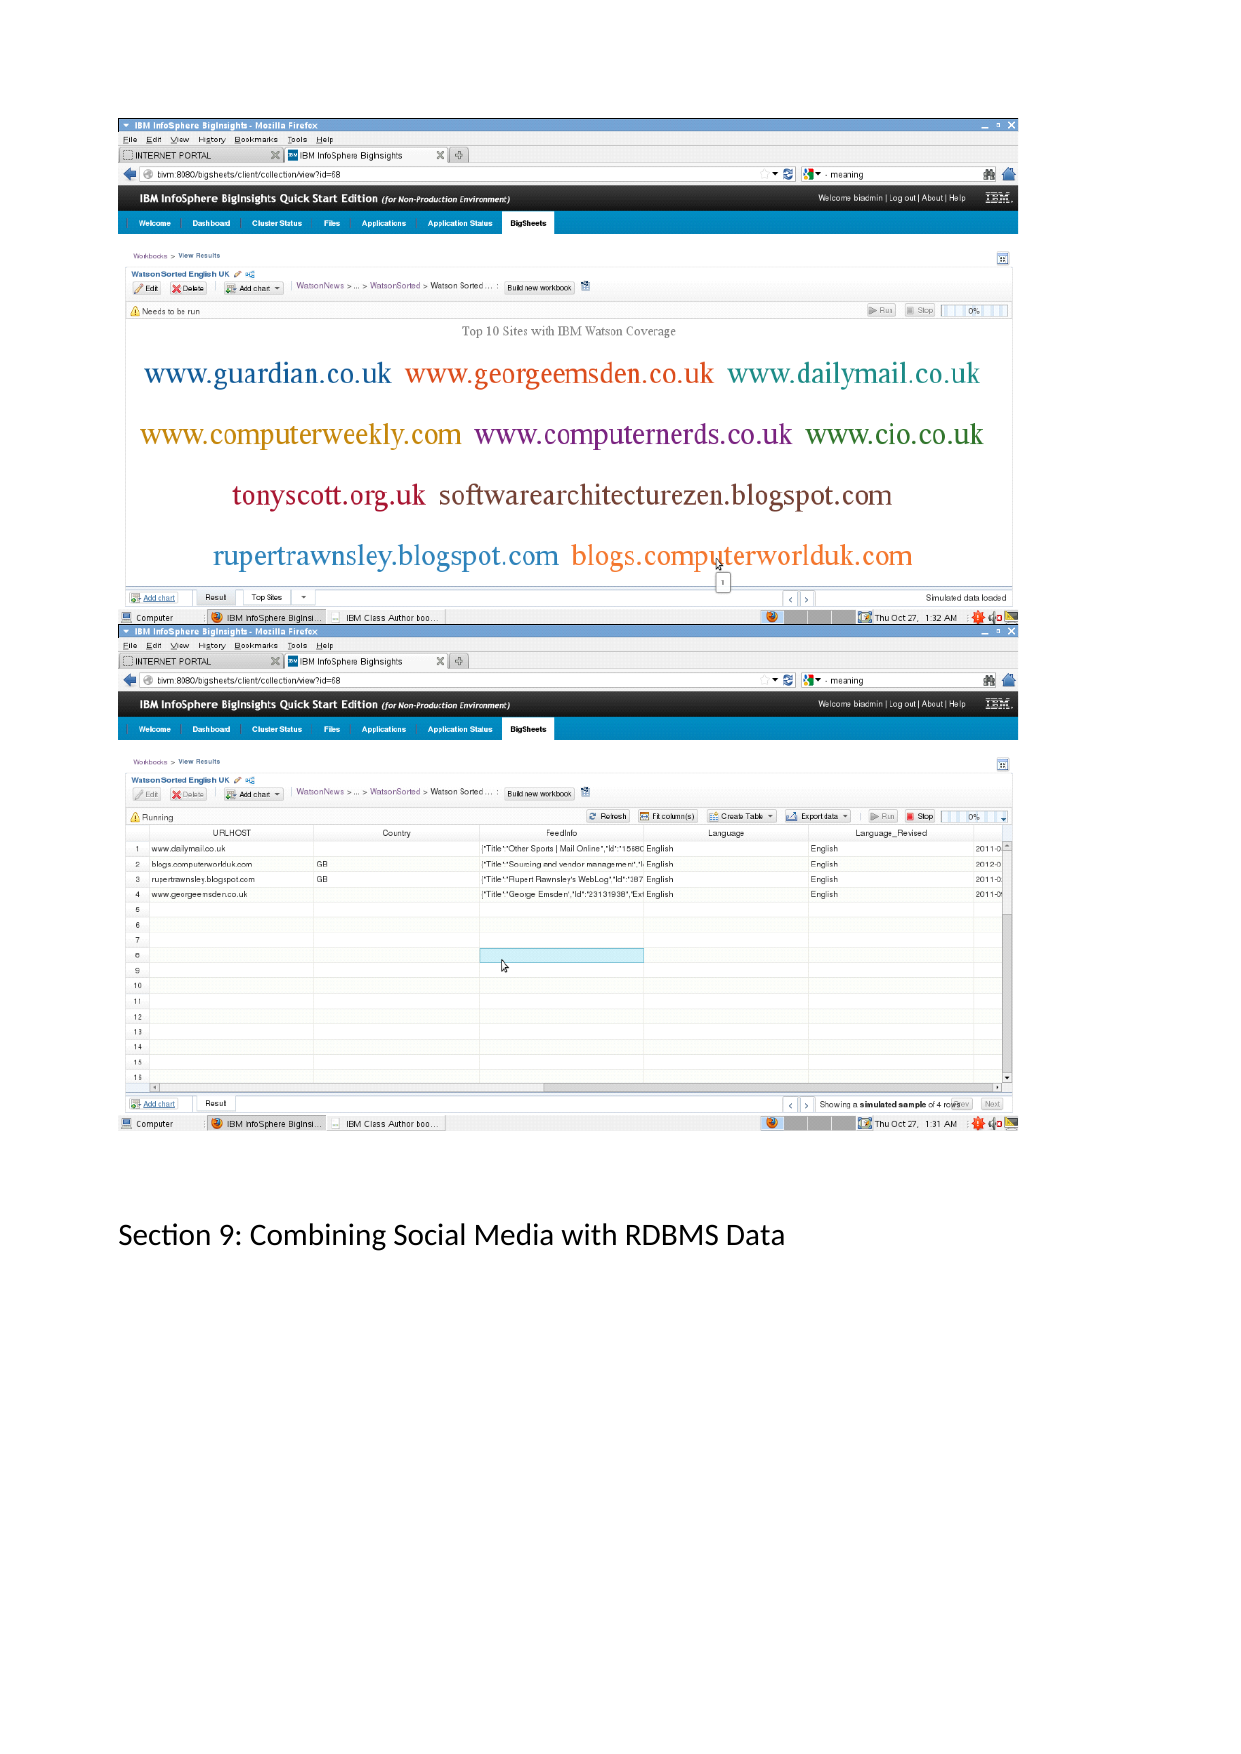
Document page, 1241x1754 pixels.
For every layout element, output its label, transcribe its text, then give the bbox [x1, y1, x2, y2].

text Section 9: Combining Social Media with RDBMS Data [118, 1215, 1122, 1253]
